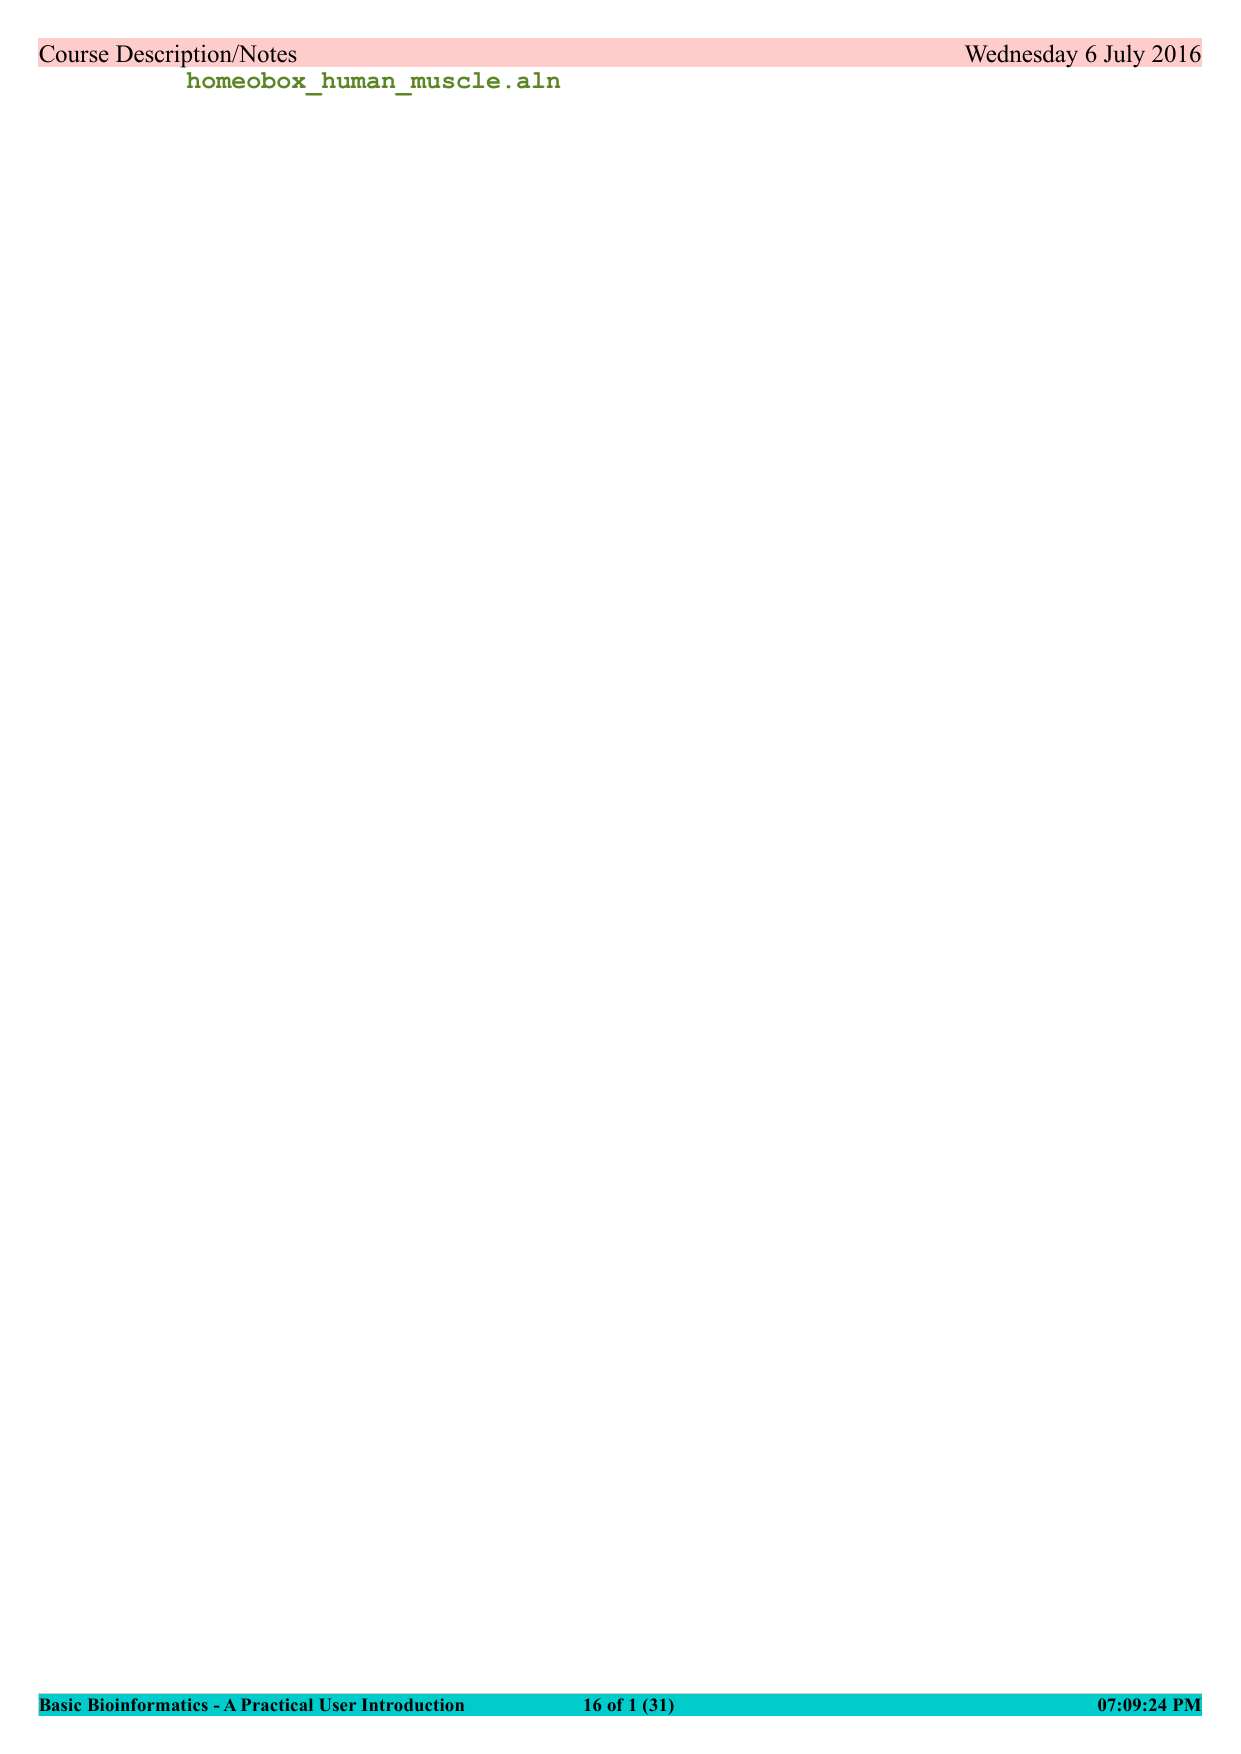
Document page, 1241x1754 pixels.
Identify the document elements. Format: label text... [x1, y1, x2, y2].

text homeobox_human_muscle.aln [186, 67, 1202, 96]
